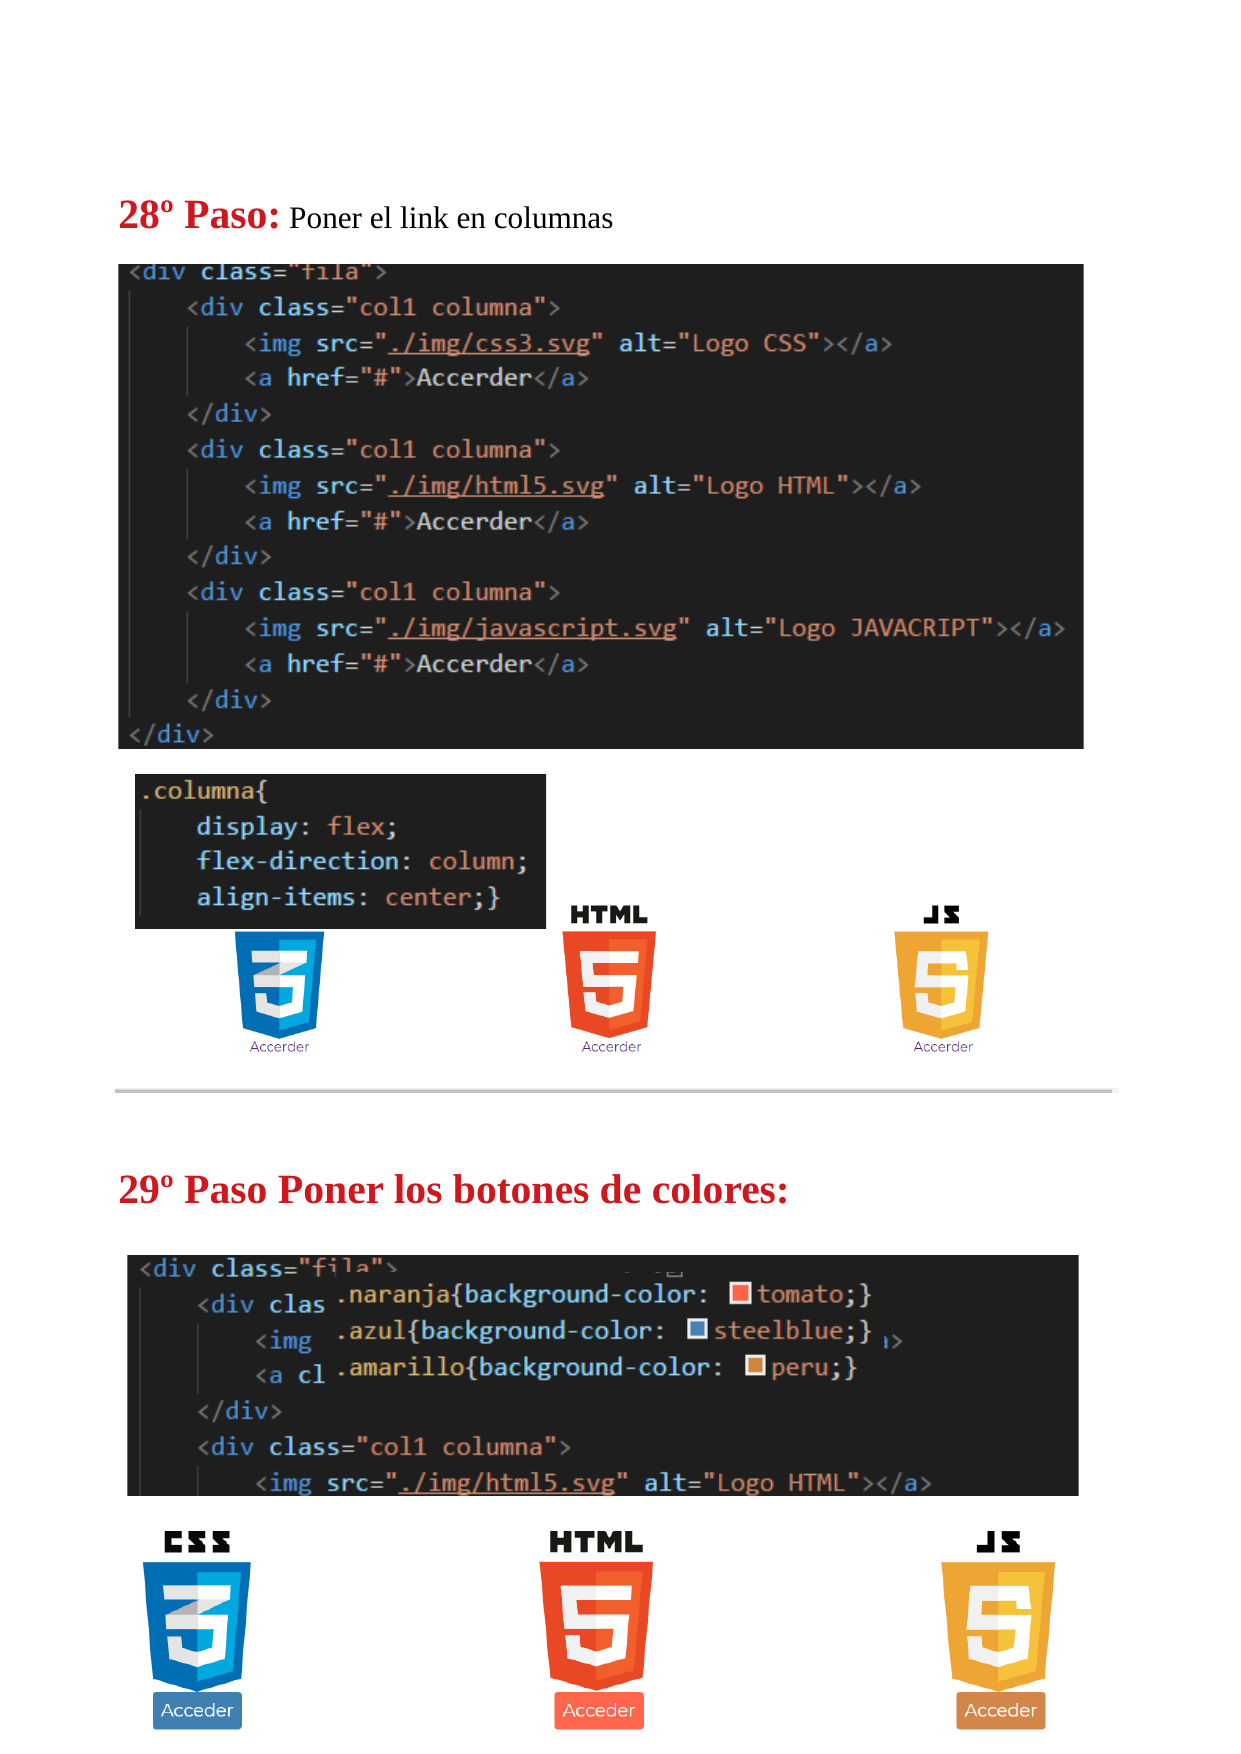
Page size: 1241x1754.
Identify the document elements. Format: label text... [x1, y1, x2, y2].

picture [118, 264, 1084, 749]
text 29º Paso Poner los botones de colores: [118, 1164, 1122, 1212]
picture [114, 774, 1119, 1093]
text 28º Paso: Poner el link en columnas [118, 190, 1122, 238]
picture [101, 1255, 1105, 1754]
